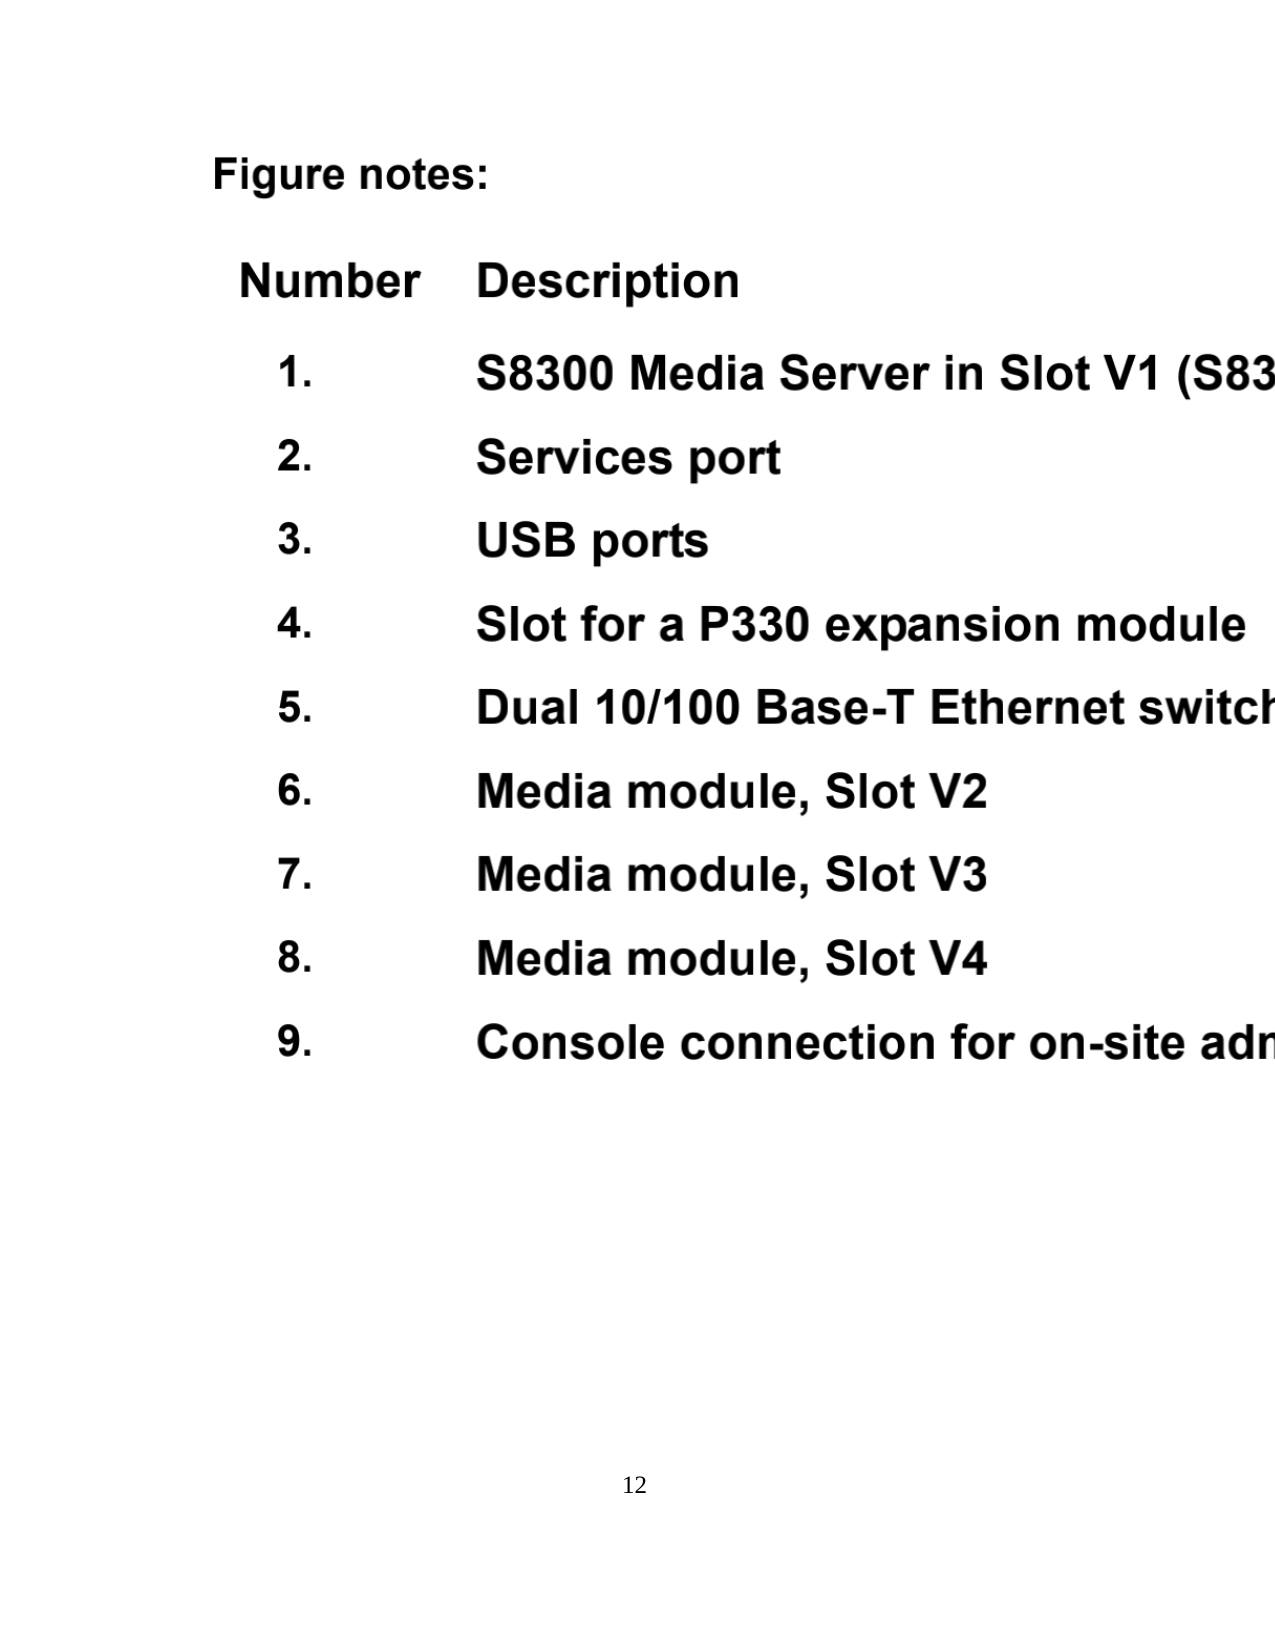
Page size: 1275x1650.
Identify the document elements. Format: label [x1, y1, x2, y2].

picture [150, 150, 1275, 1082]
